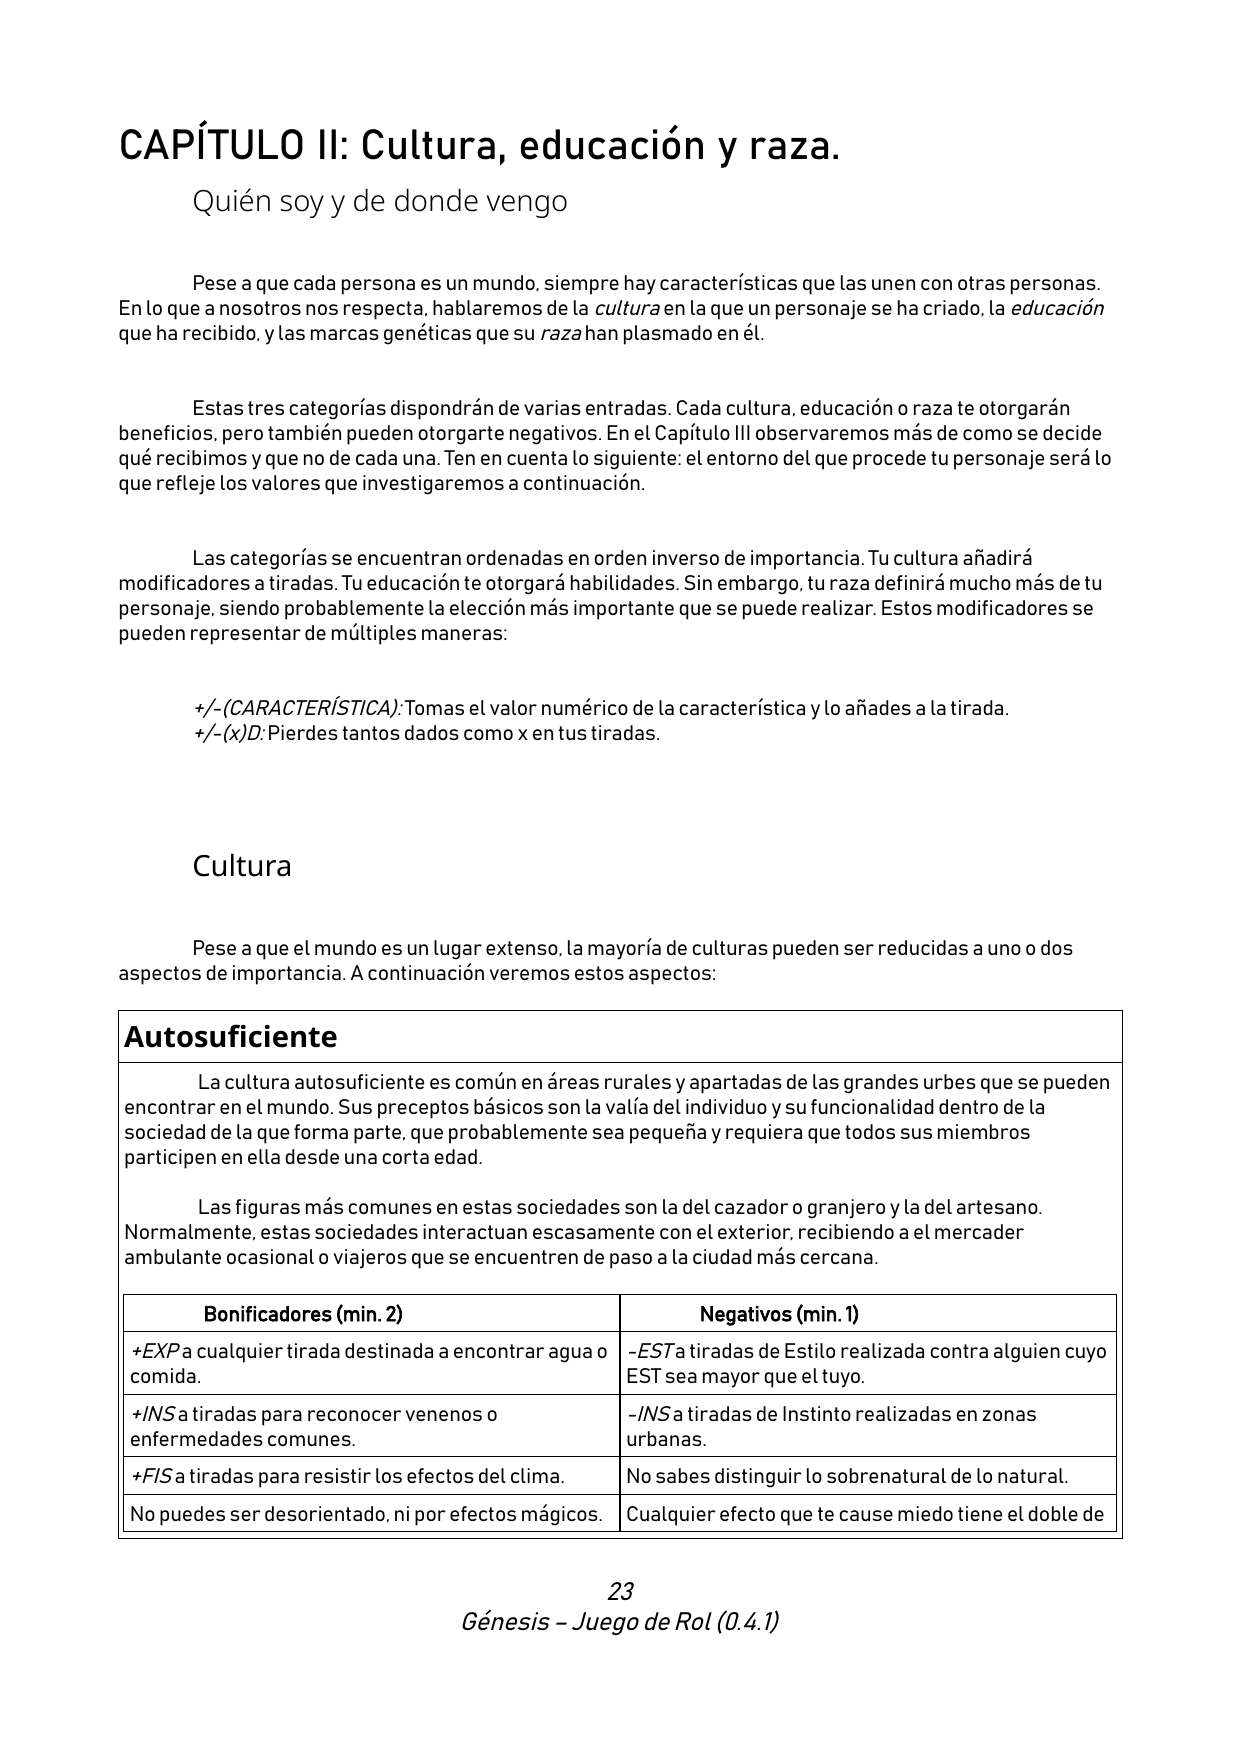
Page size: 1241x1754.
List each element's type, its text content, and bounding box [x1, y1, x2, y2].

text +/-(x)D: Pierdes tantos dados como x en tus tiradas. [118, 720, 1122, 745]
subtitle CAPÍTULO II: Cultura, educación y raza. [118, 118, 1122, 168]
table_cell No sabes distinguir lo sobrenatural de lo natural. [621, 1457, 1116, 1493]
text Estas tres categorías dispondrán de varias entradas. Cada cultura, educación o raza te otorgarán beneficios, pero también pueden otorgarte negativos. En el Capítulo III observaremos más de como se decide qué recibimos y que no de cada una. Ten en cuenta lo siguiente: el entorno del que procede tu personaje será lo que refleje los valores que investigaremos a continuación. [118, 395, 1122, 495]
table_header Negativos (min. 1) [621, 1295, 1116, 1331]
table_cell La cultura autosuficiente es común en áreas rurales y apartadas de las grandes urbes que se pueden encontrar en el mundo. Sus preceptos básicos son la valía del individuo y su funcionalidad dentro de la sociedad de la que forma parte, que probablemente sea pequeña y requiera que todos sus miembros participen en ella desde una corta edad. Las figuras más comunes en estas sociedades son la del cazador o granjero y la del artesano. Normalmente, estas sociedades interactuan escasamente con el exterior, recibiendo a el mercader ambulante ocasional o viajeros que se encuentren de paso a la ciudad más cercana. [119, 1063, 1122, 1538]
table_header Bonificadores (min. 2) [124, 1295, 619, 1331]
table_cell Cualquier efecto que te cause miedo tiene el doble de [621, 1495, 1116, 1531]
table_cell -INS a tiradas de Instinto realizadas en zonas urbanas. [621, 1395, 1116, 1456]
table_cell -EST a tiradas de Estilo realizada contra alguien cuyo EST sea mayor que el tuyo. [621, 1332, 1116, 1393]
text Las categorías se encuentran ordenadas en orden inverso de importancia. Tu cultura añadirá modificadores a tiradas. Tu educación te otorgará habilidades. Sin embargo, tu raza definirá mucho más de tu personaje, siendo probablemente la elección más importante que se puede realizar. Estos modificadores se pueden representar de múltiples maneras: [118, 545, 1122, 645]
table_cell No puedes ser desorientado, ni por efectos mágicos. [124, 1495, 619, 1531]
subtitle Quién soy y de donde vengo [118, 180, 1122, 220]
table_cell +FIS a tiradas para resistir los efectos del clima. [124, 1457, 619, 1493]
text +/-(CARACTERÍSTICA): Tomas el valor numérico de la característica y lo añades a la tirada. [118, 695, 1122, 720]
table_cell +INS a tiradas para reconocer venenos o enfermedades comunes. [124, 1395, 619, 1456]
table_cell +EXP a cualquier tirada destinada a encontrar agua o comida. [124, 1332, 619, 1393]
text Pese a que cada persona es un mundo, siempre hay características que las unen con otras personas. En lo que a nosotros nos respecta, hablaremos de la cultura en la que un personaje se ha criado, la educación que ha recibido, y las marcas genéticas que su raza han plasmado en él. [118, 270, 1122, 345]
table_header Autosuficiente [119, 1011, 1122, 1062]
subtitle Cultura [118, 845, 1122, 884]
text Pese a que el mundo es un lugar extenso, la mayoría de culturas pueden ser reducidas a uno o dos aspectos de importancia. A continuación veremos estos aspectos: [118, 934, 1122, 984]
